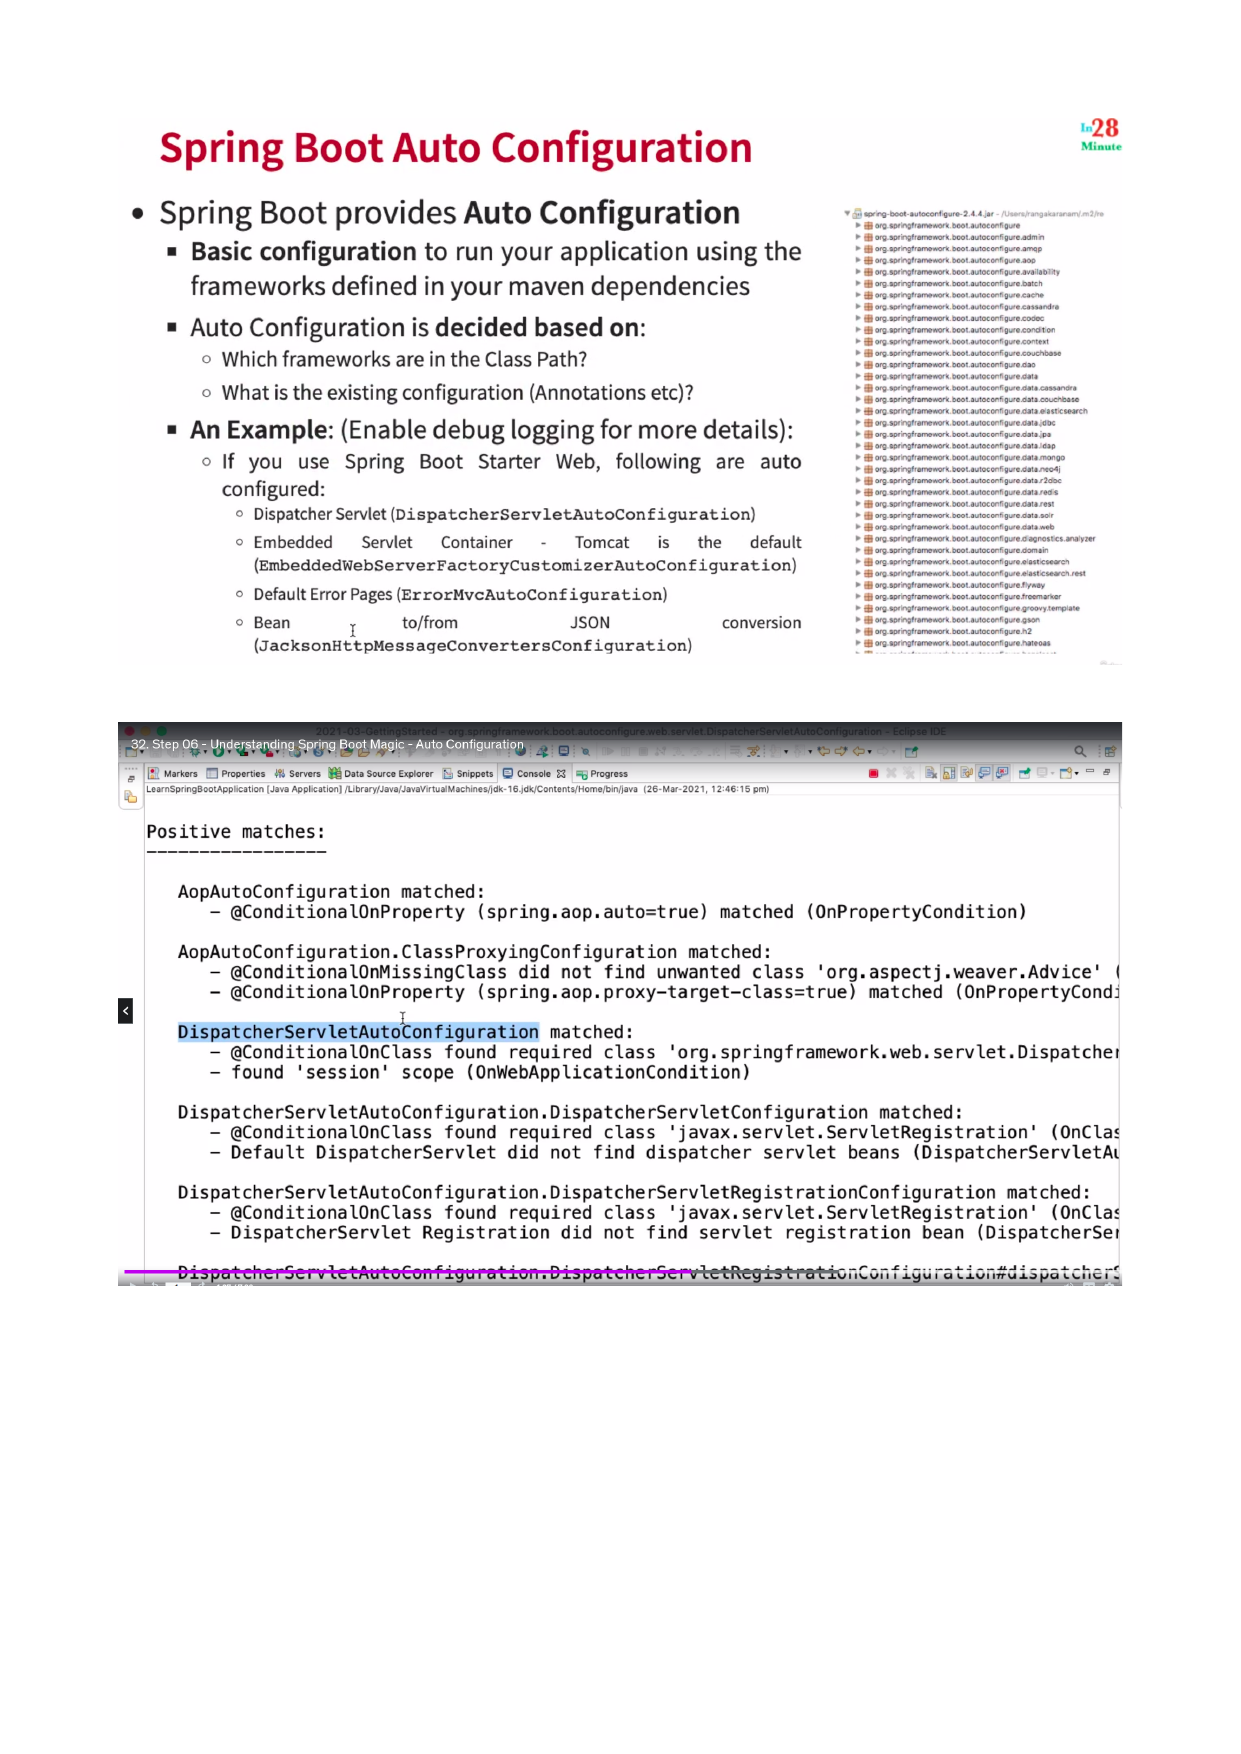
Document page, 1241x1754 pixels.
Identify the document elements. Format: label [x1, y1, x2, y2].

picture [118, 722, 1123, 1286]
picture [118, 118, 1123, 665]
